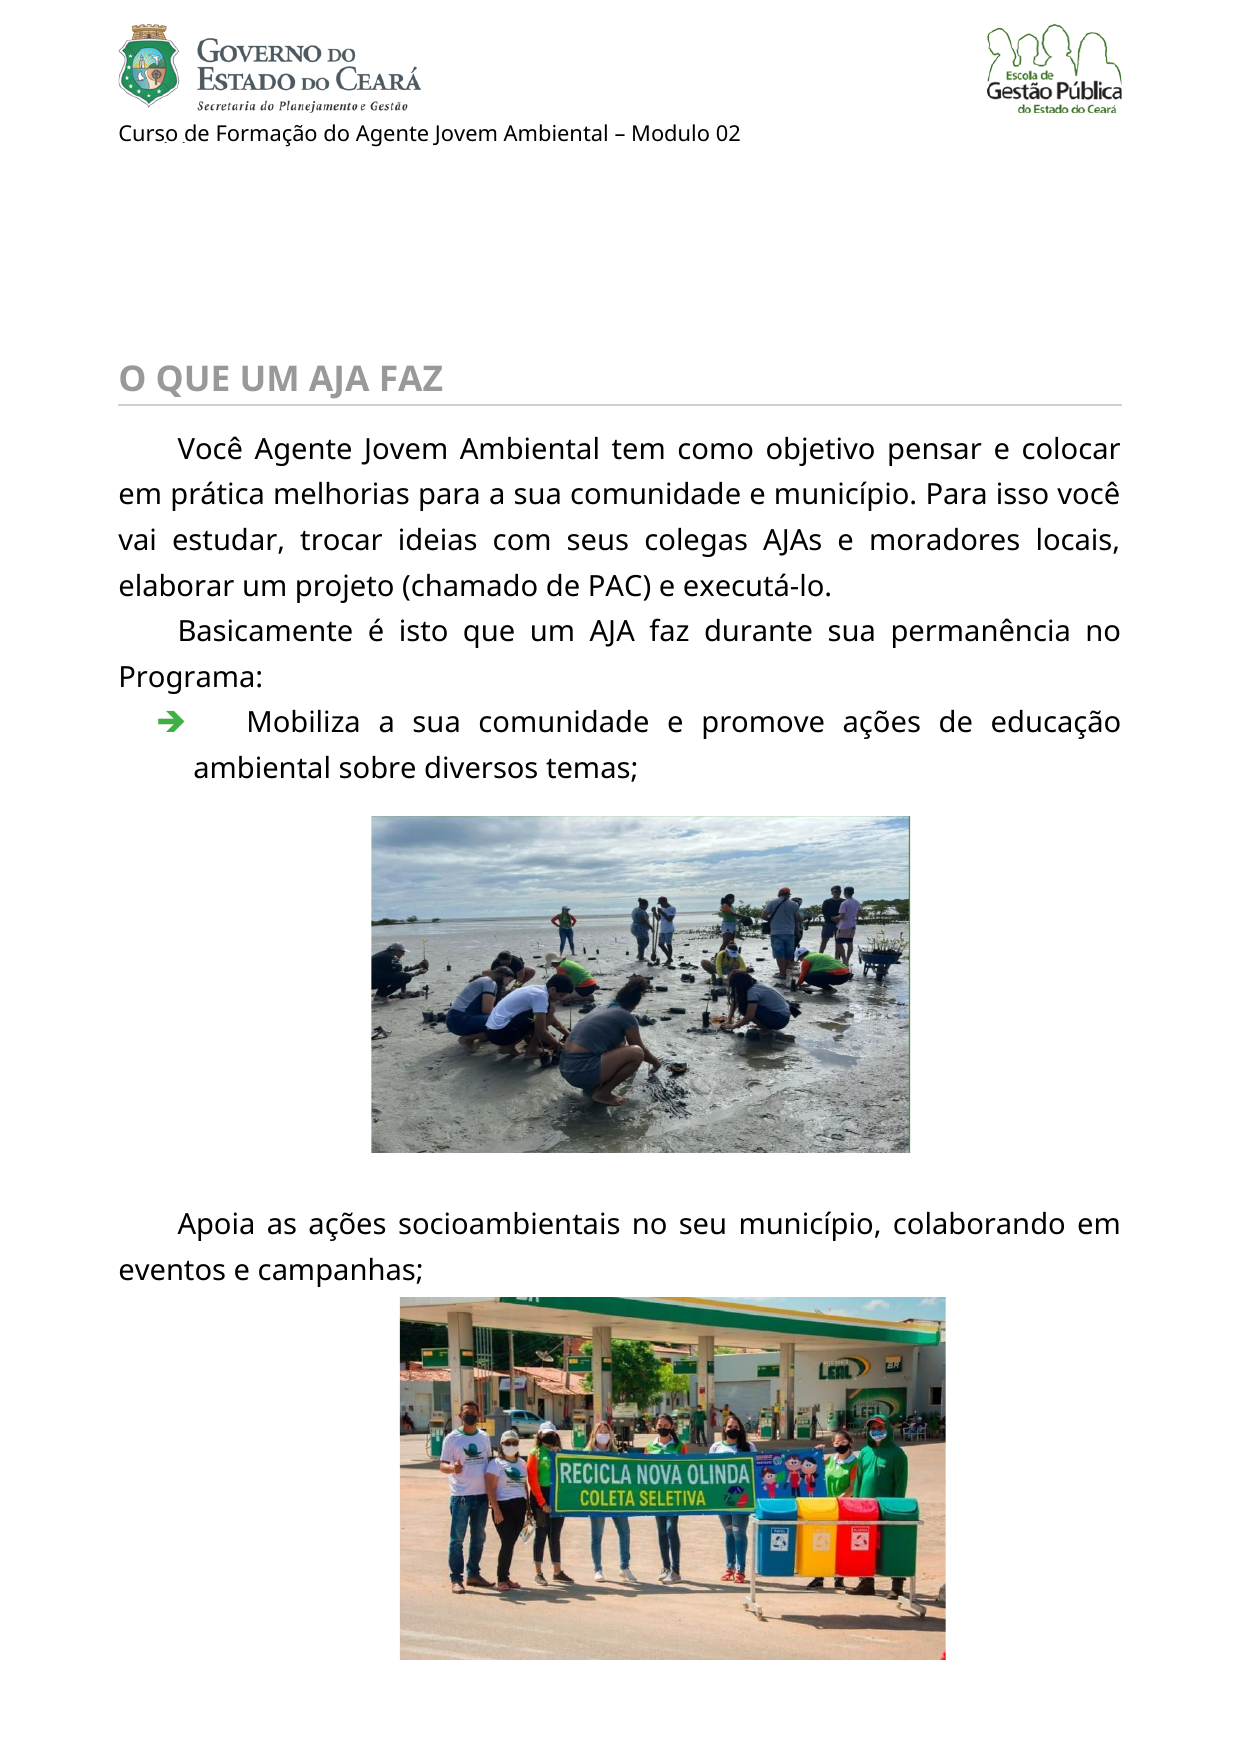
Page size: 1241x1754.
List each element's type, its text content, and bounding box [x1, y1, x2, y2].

subtitle O QUE UM AJA FAZ [118, 354, 1122, 404]
text Apoia as ações socioambientais no seu município, colaborando em eventos e campanhas; [118, 1204, 1122, 1289]
picture [371, 816, 911, 1153]
text Basicamente é isto que um AJA faz durante sua permanência no Programa: [118, 611, 1122, 696]
picture [118, 24, 1122, 113]
picture [399, 1297, 946, 1660]
text Você Agente Jovem Ambiental tem como objetivo pensar e colocar em prática melhorias para a sua comunidade e município. Para isso você vai estudar, trocar ideias com seus colegas AJAs e moradores locais, elaborar um projeto (chamado de PAC) e executá-lo. [118, 428, 1122, 604]
list Mobiliza a sua comunidade e promove ações de educação ambiental sobre diversos temas; [156, 702, 1122, 787]
